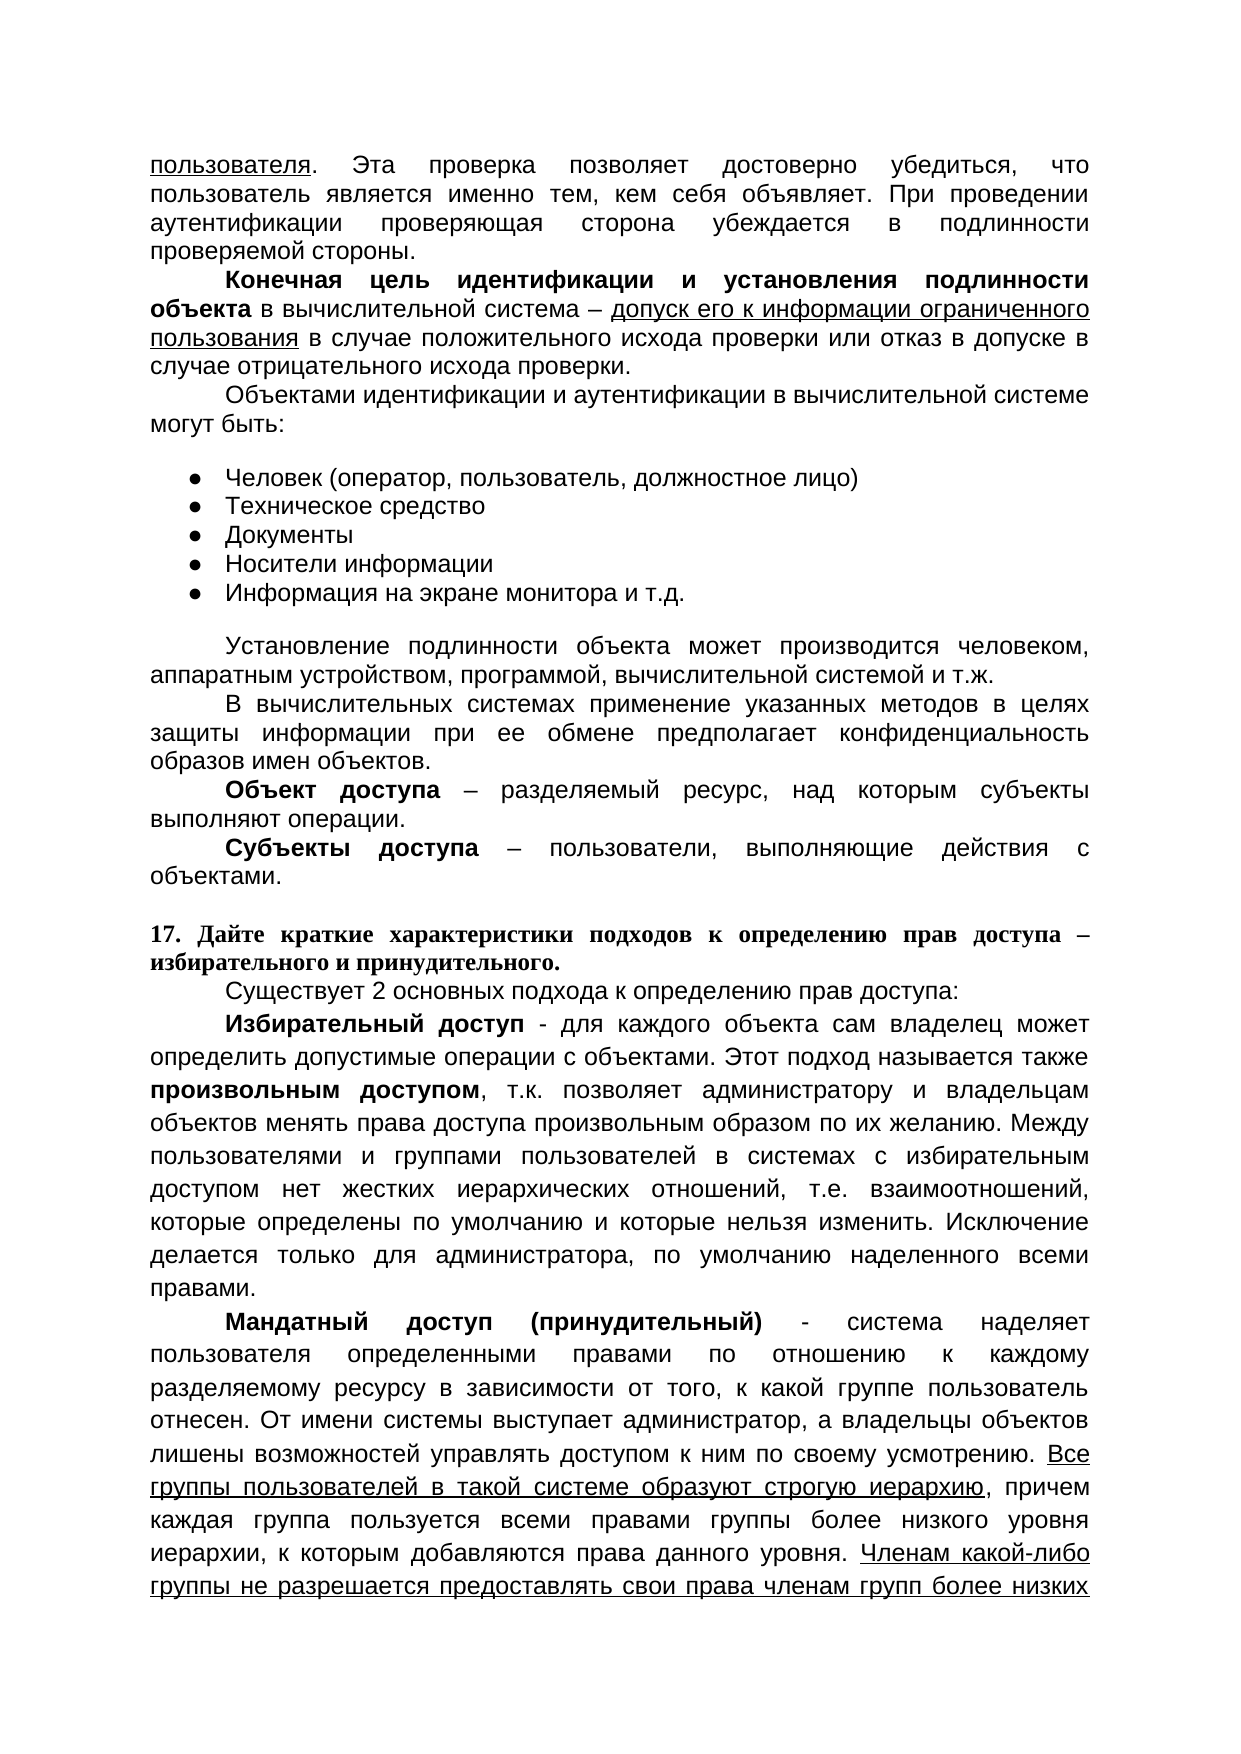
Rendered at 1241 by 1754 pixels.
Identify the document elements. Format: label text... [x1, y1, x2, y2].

list Информация на экране монитора и т.д. [187, 577, 1090, 606]
list Носители информации [187, 549, 1090, 577]
text Установление подлинности объекта может производится человеком, аппаратным устройством, программой, вычислительной системой и т.ж. [150, 631, 1090, 689]
list Документы [187, 520, 1090, 549]
text Конечная цель идентификации и установления подлинности объекта в вычислительной система – допуск его к информации ограниченного пользования в случае положительного исхода проверки или отказ в допуске в случае отрицательного исхода проверки. [150, 265, 1090, 380]
list Техническое средство [187, 491, 1090, 520]
text Объектами идентификации и аутентификации в вычислительной системе могут быть: [150, 380, 1090, 437]
list Человек (оператор, пользователь, должностное лицо) [187, 462, 1090, 491]
title 17. Дайте краткие характеристики подходов к определению прав доступа – избирательного и принудительного. [150, 919, 1090, 976]
text Существует 2 основных подхода к определению прав доступа: [150, 976, 1090, 1005]
text Объект доступа – разделяемый ресурс, над которым субъекты выполняют операции. [150, 775, 1090, 832]
text Субъекты доступа – пользователи, выполняющие действия с объектами. [150, 832, 1090, 890]
text Мандатный доступ (принудительный) - система наделяет пользователя определенными правами по отношению к каждому разделяемому ресурсу в зависимости от того, к какой группе пользователь отнесен. От имени системы выступает администратор, а владельцы объектов лишены возможностей управлять доступом к ним по своему усмотрению. Все группы пользователей в такой системе образуют строгую иерархию, причем каждая группа пользуется всеми правами группы более низкого уровня иерархии, к которым добавляются права данного уровня. Членам какой-либо группы не разрешается предоставлять свои права членам групп более низких [150, 1306, 1090, 1596]
text Избирательный доступ - для каждого объекта сам владелец может определить допустимые операции с объектами. Этот подход называется также произвольным доступом, т.к. позволяет администратору и владельцам объектов менять права доступа произвольным образом по их желанию. Между пользователями и группами пользователей в системах с избирательным доступом нет жестких иерархических отношений, т.е. взаимоотношений, которые определены по умолчанию и которые нельзя изменить. Исключение делается только для администратора, по умолчанию наделенного всеми правами. [150, 1009, 1090, 1302]
text пользователя. Эта проверка позволяет достоверно убедиться, что пользователь является именно тем, кем себя объявляет. При проведении аутентификации проверяющая сторона убеждается в подлинности проверяемой стороны. [150, 150, 1090, 265]
text В вычислительных системах применение указанных методов в целях защиты информации при ее обмене предполагает конфиденциальность образов имен объектов. [150, 689, 1090, 775]
